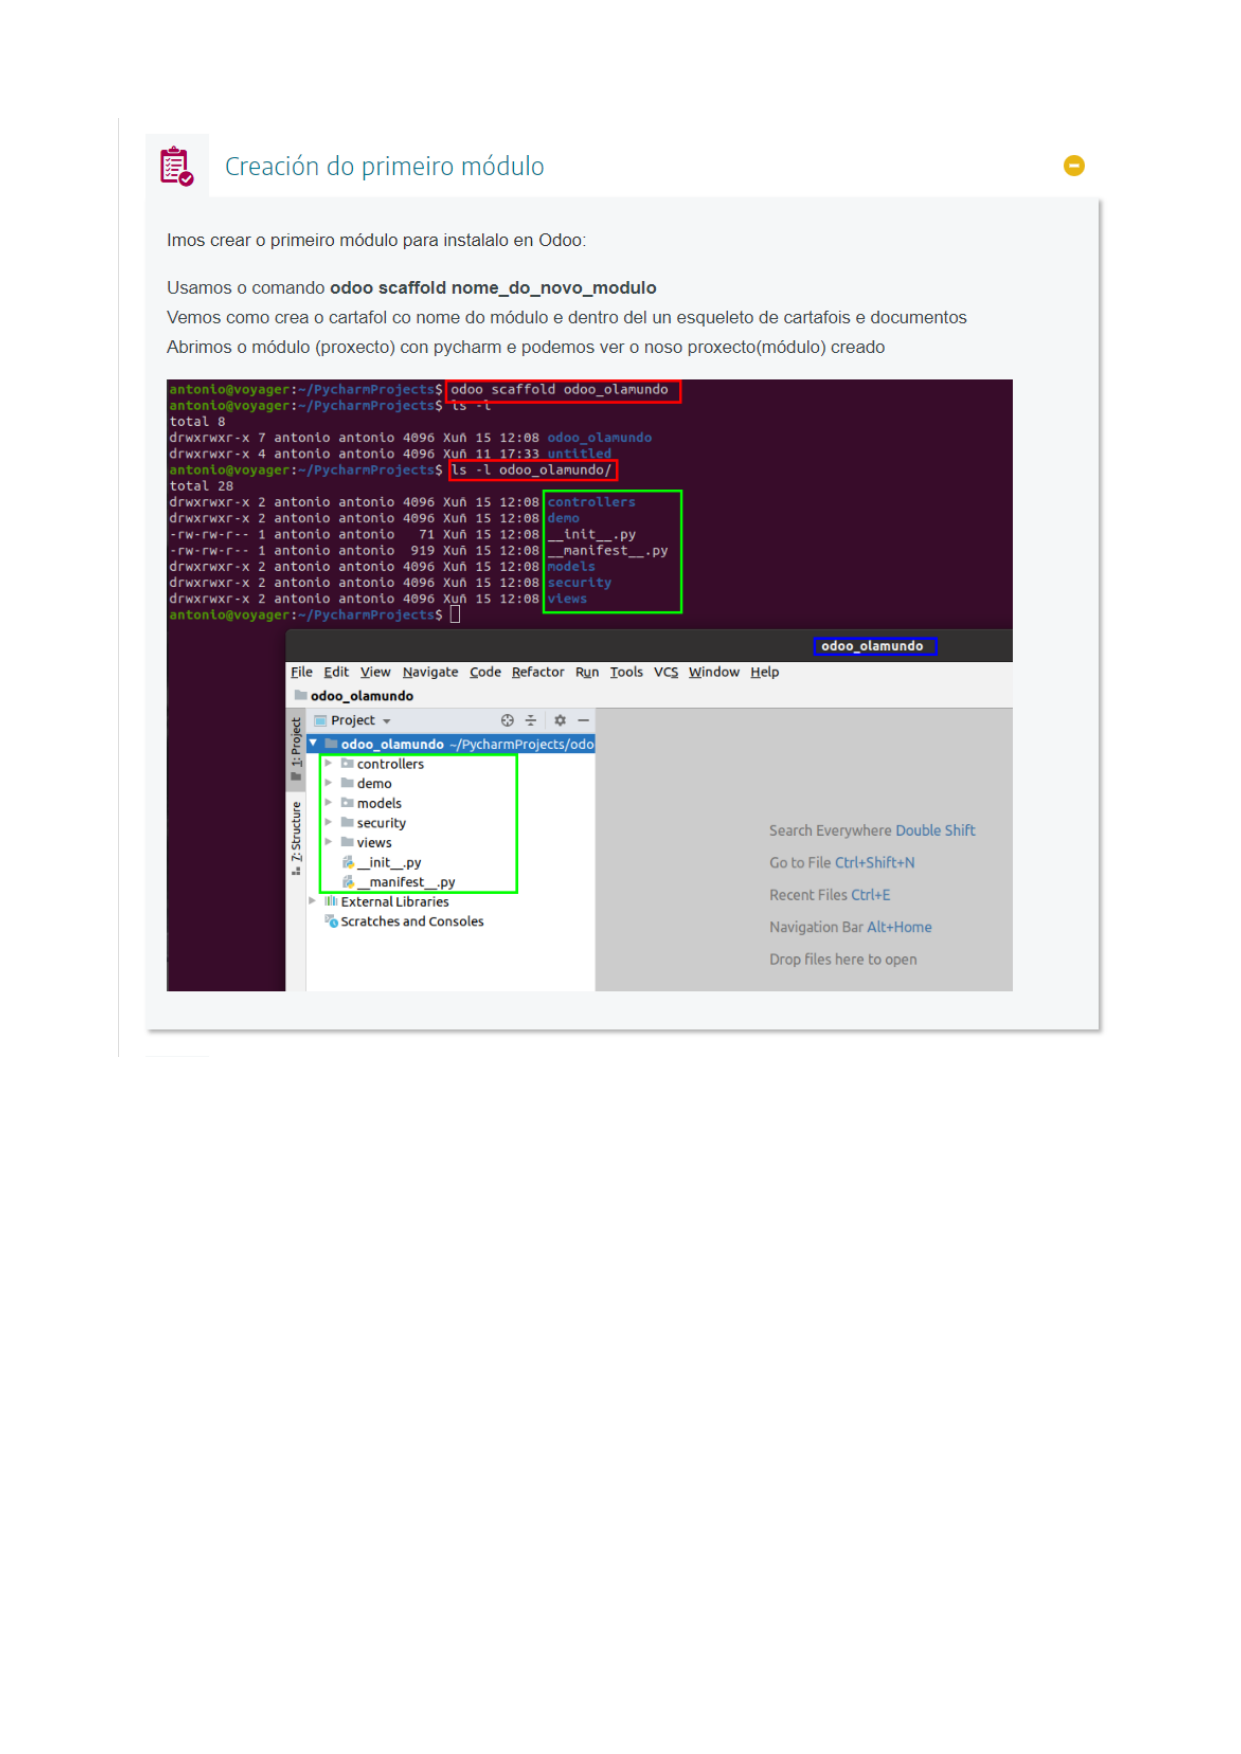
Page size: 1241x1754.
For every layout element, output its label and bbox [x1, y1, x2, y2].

picture [118, 118, 1123, 1057]
